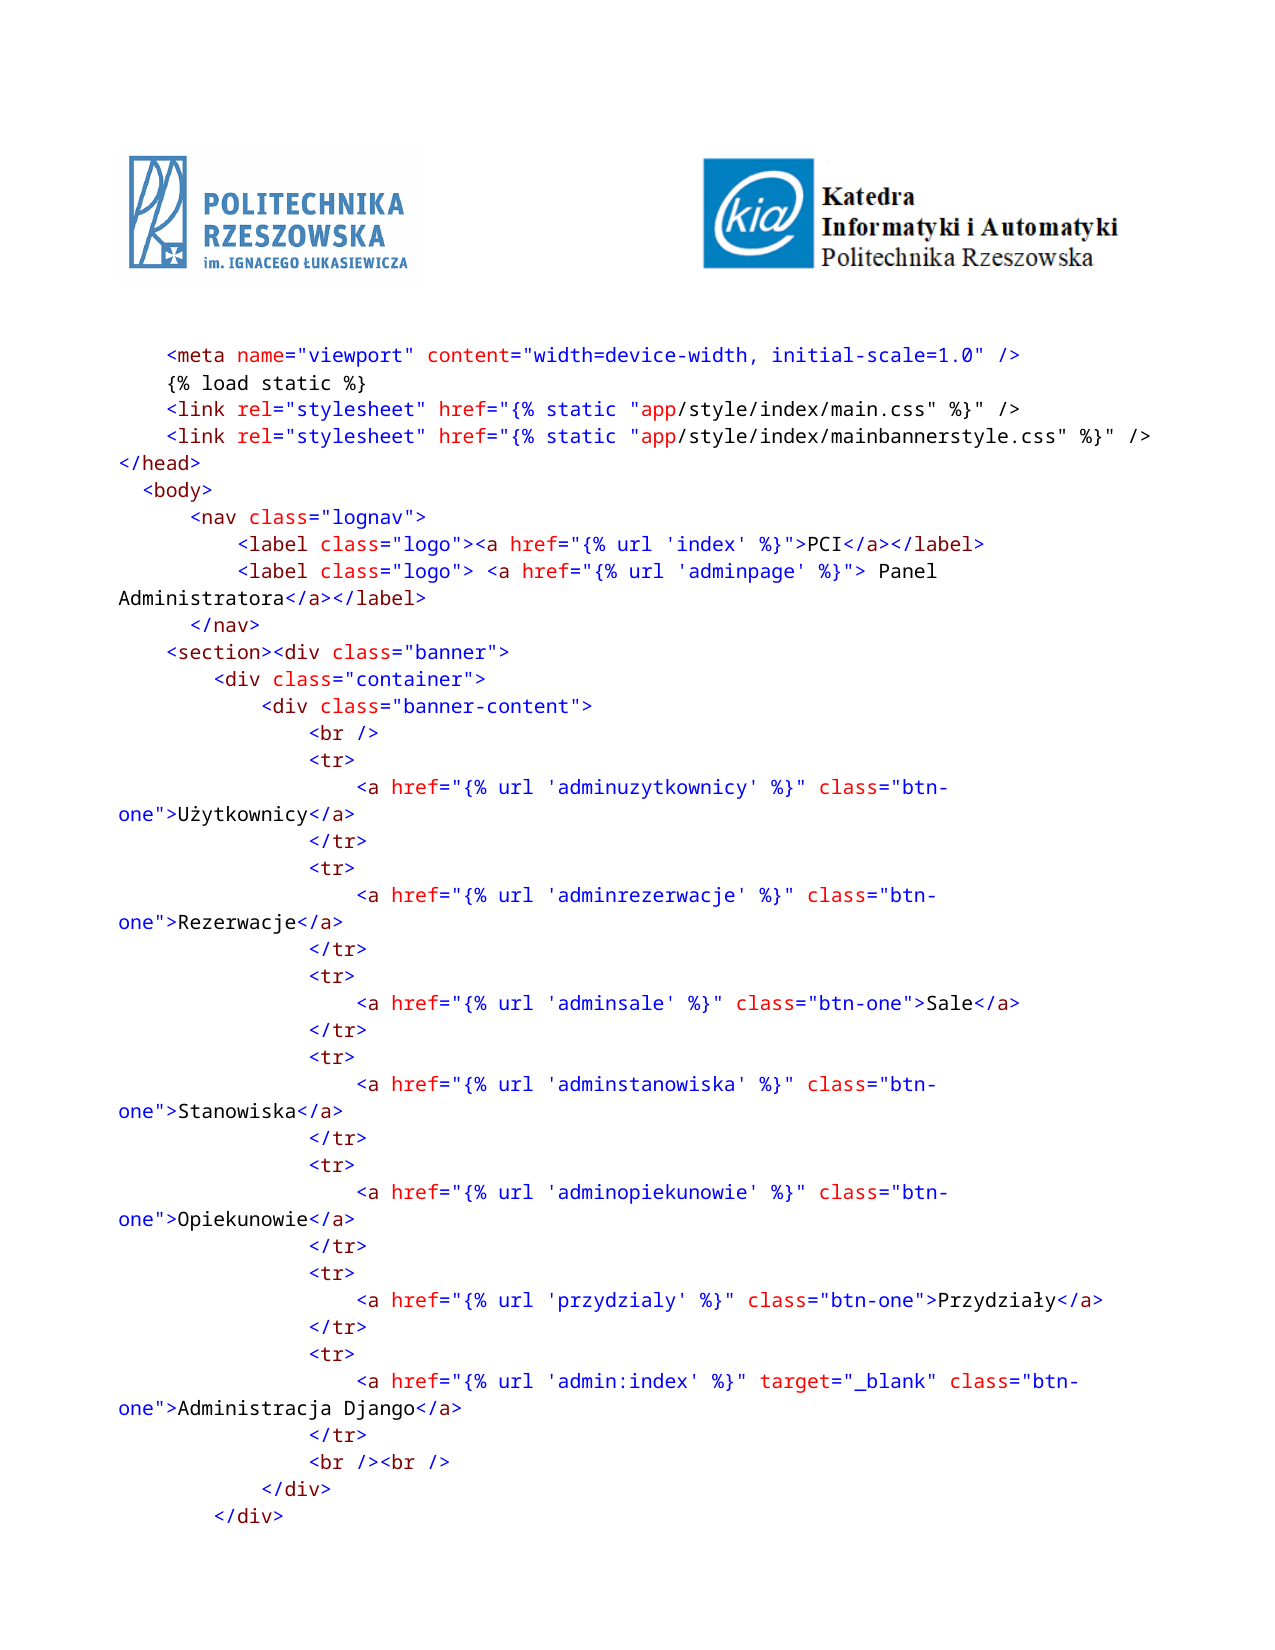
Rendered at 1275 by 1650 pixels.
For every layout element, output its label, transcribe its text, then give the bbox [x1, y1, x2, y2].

text <link rel="stylesheet" href="{% static "app/style/index/main.css" %}" /> [118, 396, 1157, 423]
text </div> [118, 1475, 1157, 1502]
text <nav class="lognav"> [118, 504, 1157, 531]
text <br /><br /> [118, 1448, 1157, 1475]
text <meta name="viewport" content="width=device-width, initial-scale=1.0" /> [118, 342, 1157, 369]
text <tr> [118, 854, 1157, 881]
text </tr> [118, 1421, 1157, 1448]
text </tr> [118, 827, 1157, 854]
text <tr> [118, 1340, 1157, 1367]
text <section><div class="banner"> [118, 638, 1157, 666]
text </tr> [118, 1124, 1157, 1151]
text <body> [118, 477, 1157, 504]
text </tr> [118, 1313, 1157, 1340]
picture [118, 147, 423, 284]
text </tr> [118, 1016, 1157, 1043]
text <tr> [118, 1259, 1157, 1286]
text <a href="{% url 'admin:index' %}" target="_blank" class="btn-one">Administracja Django</a> [118, 1367, 1157, 1421]
text </nav> [118, 612, 1157, 638]
text <label class="logo"><a href="{% url 'index' %}">PCI</a></label> [118, 531, 1157, 558]
text </tr> [118, 935, 1157, 962]
text <a href="{% url 'przydzialy' %}" class="btn-one">Przydziały</a> [118, 1286, 1157, 1313]
text <br /> [118, 719, 1157, 746]
text <tr> [118, 962, 1157, 989]
text <link rel="stylesheet" href="{% static "app/style/index/mainbannerstyle.css" %}" /> [118, 423, 1157, 450]
text <tr> [118, 1043, 1157, 1070]
text <a href="{% url 'adminstanowiska' %}" class="btn-one">Stanowiska</a> [118, 1070, 1157, 1124]
text </tr> [118, 1232, 1157, 1259]
text <div class="banner-content"> [118, 692, 1157, 719]
text <label class="logo"> <a href="{% url 'adminpage' %}"> Panel Administratora</a></label> [118, 558, 1157, 612]
text </head> [118, 450, 1157, 477]
picture [685, 143, 1147, 286]
text <a href="{% url 'adminrezerwacje' %}" class="btn-one">Rezerwacje</a> [118, 881, 1157, 935]
text <a href="{% url 'adminsale' %}" class="btn-one">Sale</a> [118, 989, 1157, 1016]
text </div> [118, 1502, 1157, 1529]
text <div class="container"> [118, 666, 1157, 692]
text <a href="{% url 'adminuzytkownicy' %}" class="btn-one">Użytkownicy</a> [118, 773, 1157, 827]
text <tr> [118, 746, 1157, 773]
text <tr> [118, 1151, 1157, 1178]
text <a href="{% url 'adminopiekunowie' %}" class="btn-one">Opiekunowie</a> [118, 1178, 1157, 1232]
text {% load static %} [118, 369, 1157, 396]
